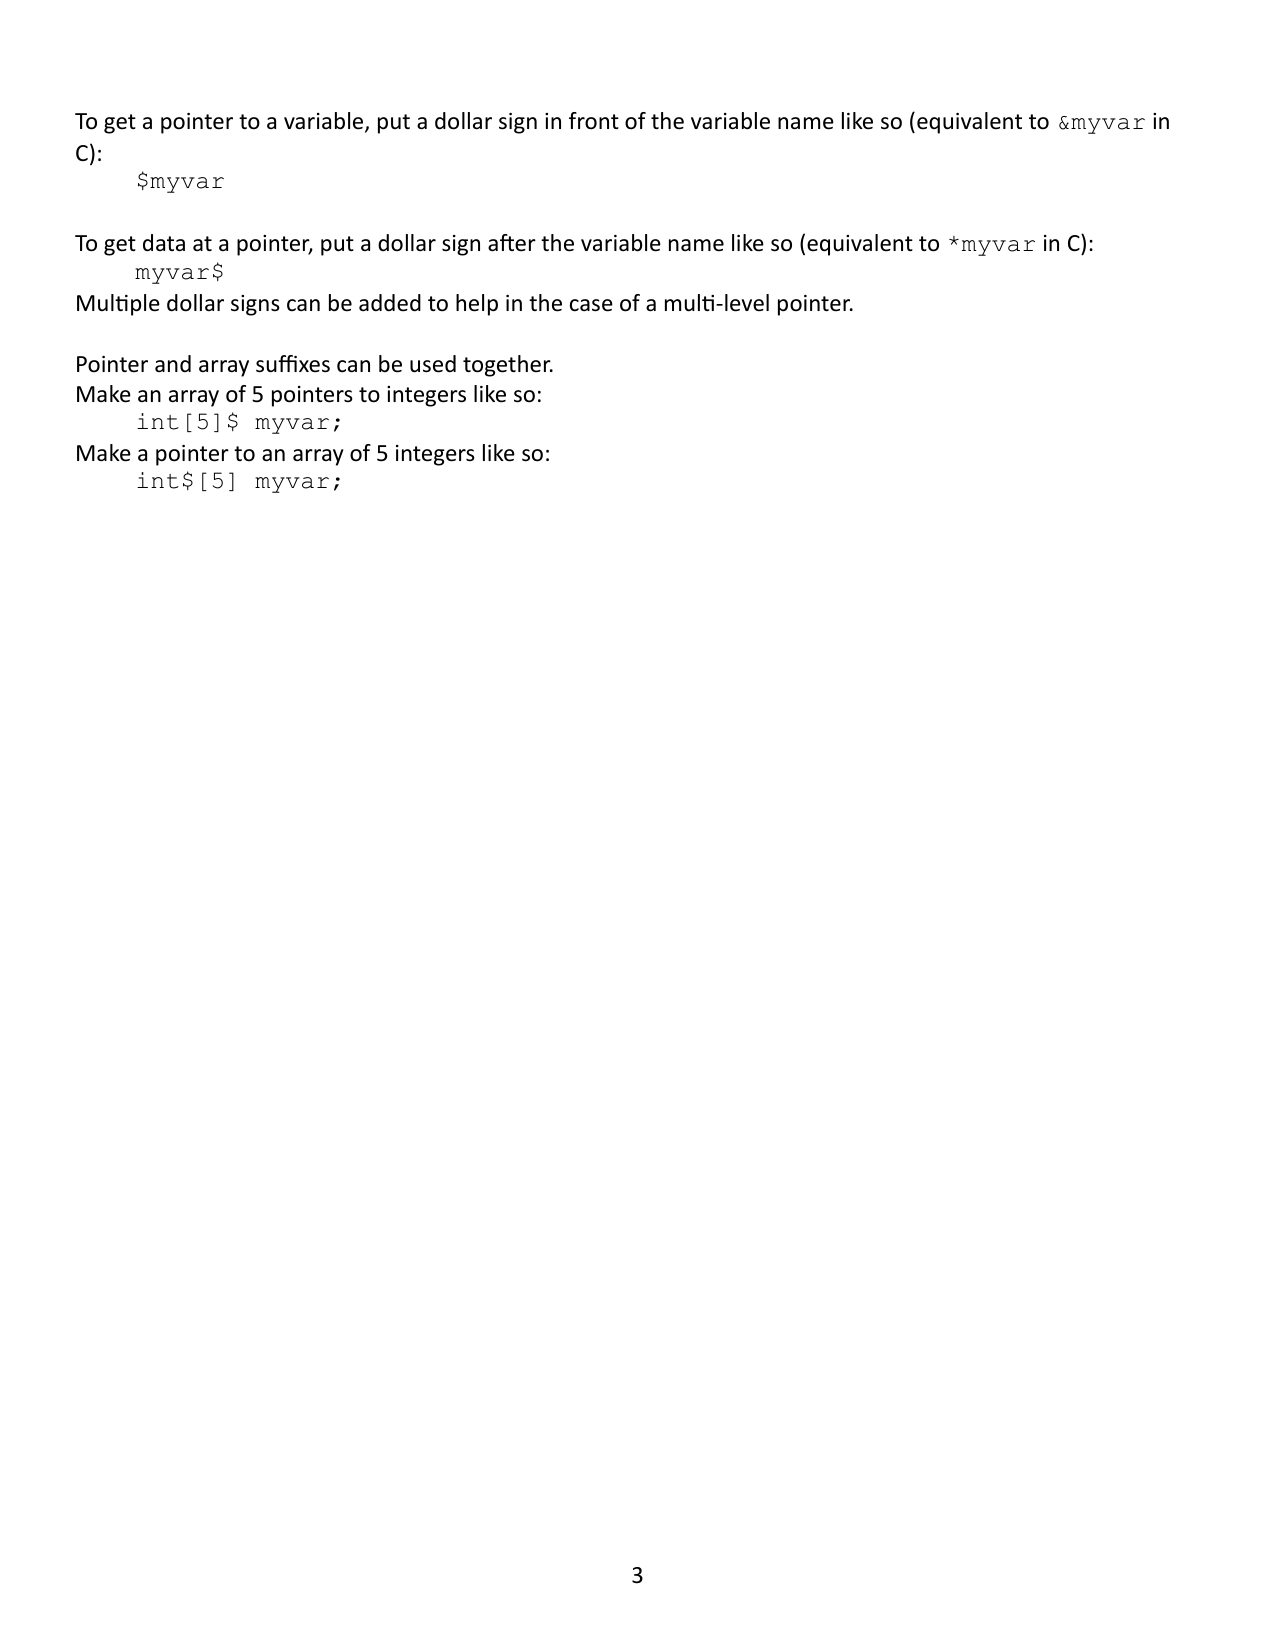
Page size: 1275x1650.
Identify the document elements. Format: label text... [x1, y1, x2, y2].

text Pointer and array suffixes can be used together. [75, 348, 1200, 378]
text myvar$ [75, 258, 1200, 287]
text int[5]$ myvar; [75, 409, 1200, 437]
text To get a pointer to a variable, put a dollar sign in front of the variable name like so (equivalent to &myvar in C): [75, 106, 1200, 168]
text Multiple dollar signs can be added to help in the case of a multi-level pointer. [75, 287, 1200, 317]
text int$[5] myvar; [75, 468, 1200, 496]
text Make a pointer to an array of 5 integers like so: [75, 437, 1200, 468]
text To get data at a pointer, put a dollar sign after the variable name like so (equivalent to *myvar in C): [75, 227, 1200, 258]
text Make an array of 5 pointers to integers like so: [75, 378, 1200, 409]
text $myvar [75, 168, 1200, 196]
